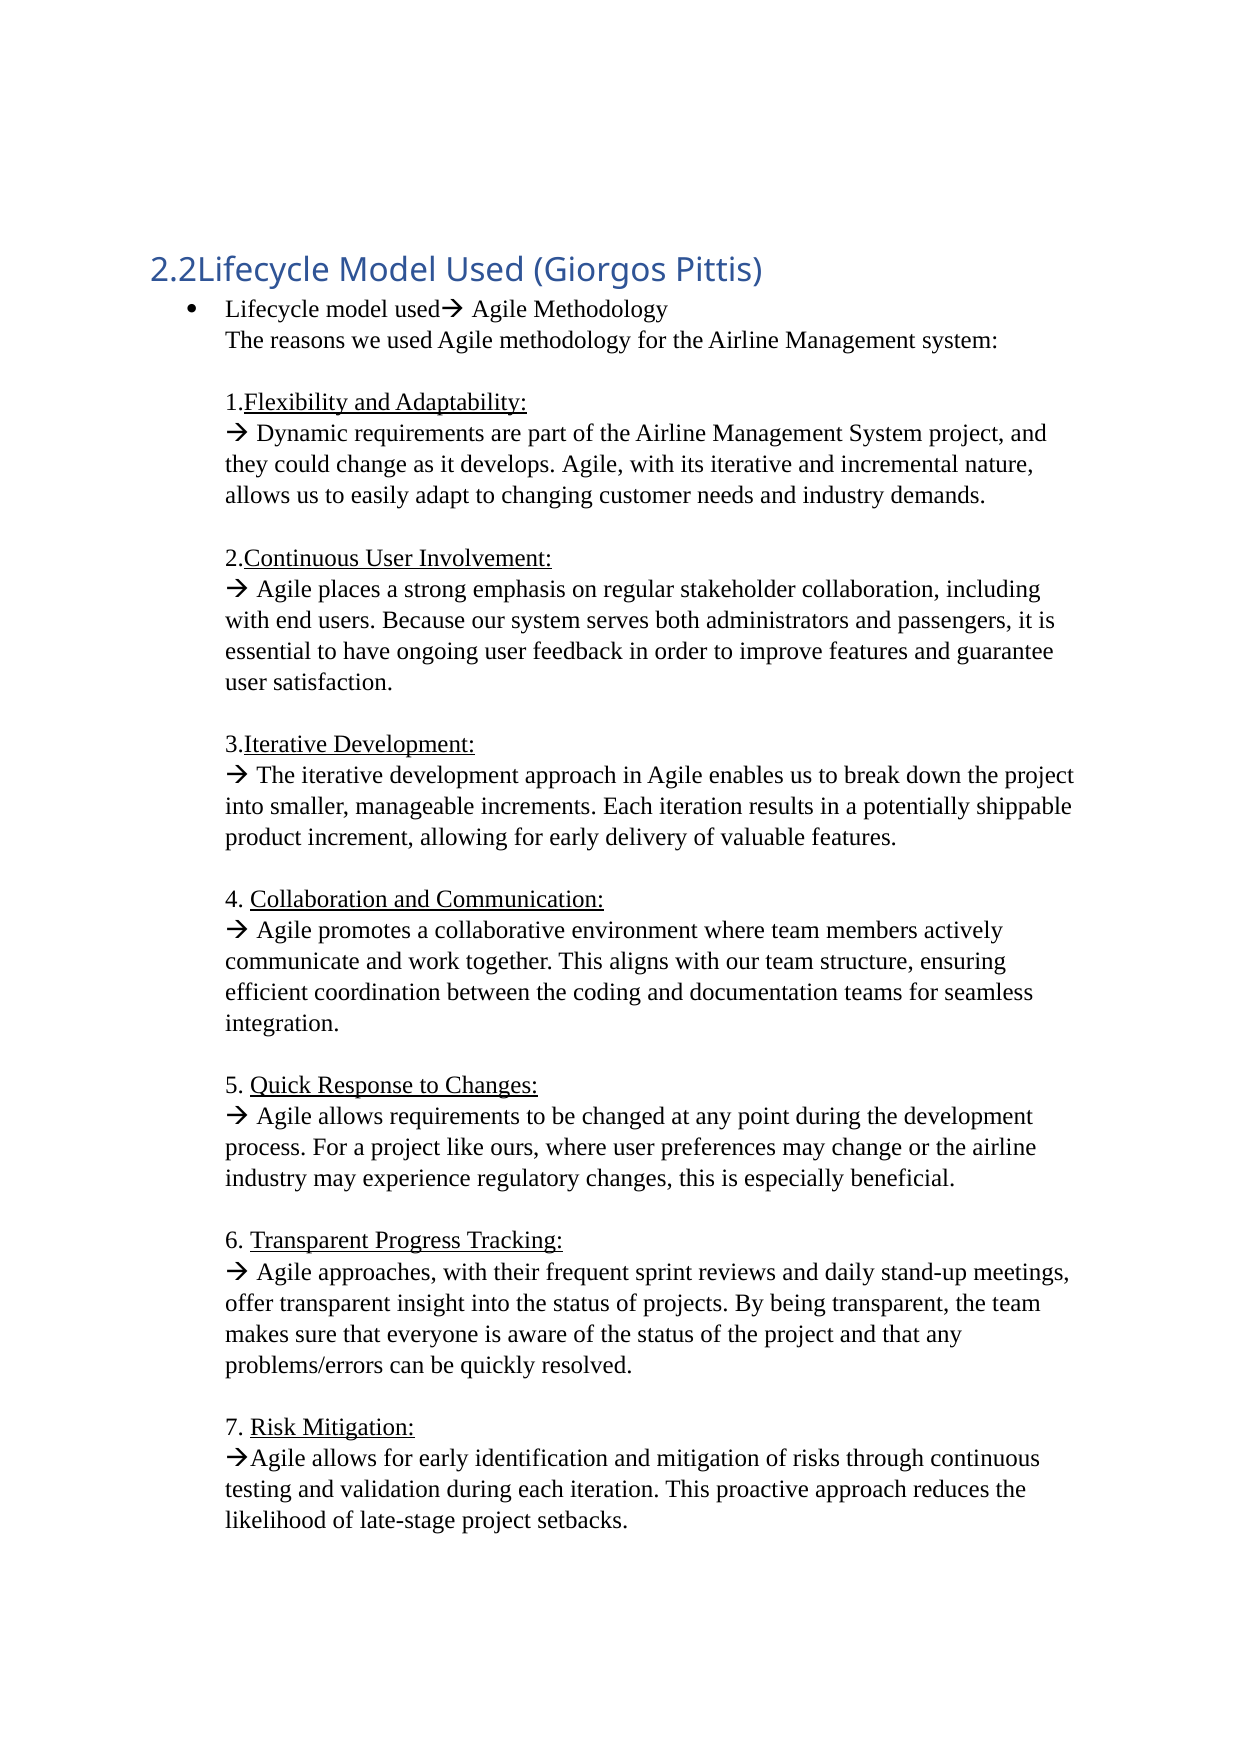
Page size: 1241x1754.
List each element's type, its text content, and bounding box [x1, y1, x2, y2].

list 3.Iterative Development: [225, 729, 1090, 758]
list  Agile places a strong emphasis on regular stakeholder collaboration, including with end users. Because our system serves both administrators and passengers, it is essential to have ongoing user feedback in order to improve features and guarantee user satisfaction. [225, 574, 1090, 696]
list  The iterative development approach in Agile enables us to break down the project into smaller, manageable increments. Each iteration results in a potentially shippable product increment, allowing for early delivery of valuable features. [225, 760, 1090, 851]
list Agile allows for early identification and mitigation of risks through continuous testing and validation during each iteration. This proactive approach reduces the likelihood of late-stage project setbacks. [225, 1443, 1090, 1534]
list 7. Risk Mitigation: [225, 1412, 1090, 1441]
list 6. Transparent Progress Tracking: [225, 1226, 1090, 1254]
list  Agile approaches, with their frequent sprint reviews and daily stand-up meetings, offer transparent insight into the status of projects. By being transparent, the team makes sure that everyone is aware of the status of the project and that any problems/errors can be quickly resolved. [225, 1257, 1090, 1378]
list  Agile promotes a collaborative environment where team members actively communicate and work together. This aligns with our team structure, ensuring efficient coordination between the coding and documentation teams for seamless integration. [225, 915, 1090, 1037]
subtitle 2.2Lifecycle Model Used (Giorgos Pittis) [150, 245, 1090, 291]
list  Agile allows requirements to be changed at any point during the development process. For a project like ours, where user preferences may change or the airline industry may experience regulatory changes, this is especially beneficial. [225, 1101, 1090, 1192]
list 5. Quick Response to Changes: [225, 1070, 1090, 1099]
list 2.Continuous User Involvement: [225, 543, 1090, 571]
list 1.Flexibility and Adaptability:  Dynamic requirements are part of the Airline Management System project, and they could change as it develops. Agile, with its iterative and incremental nature, allows us to easily adapt to changing customer needs and industry demands. [225, 387, 1090, 509]
list Lifecycle model used Agile Methodology The reasons we used Agile methodology for the Airline Management system: [187, 294, 1090, 385]
list 4. Collaboration and Communication: [225, 884, 1090, 913]
